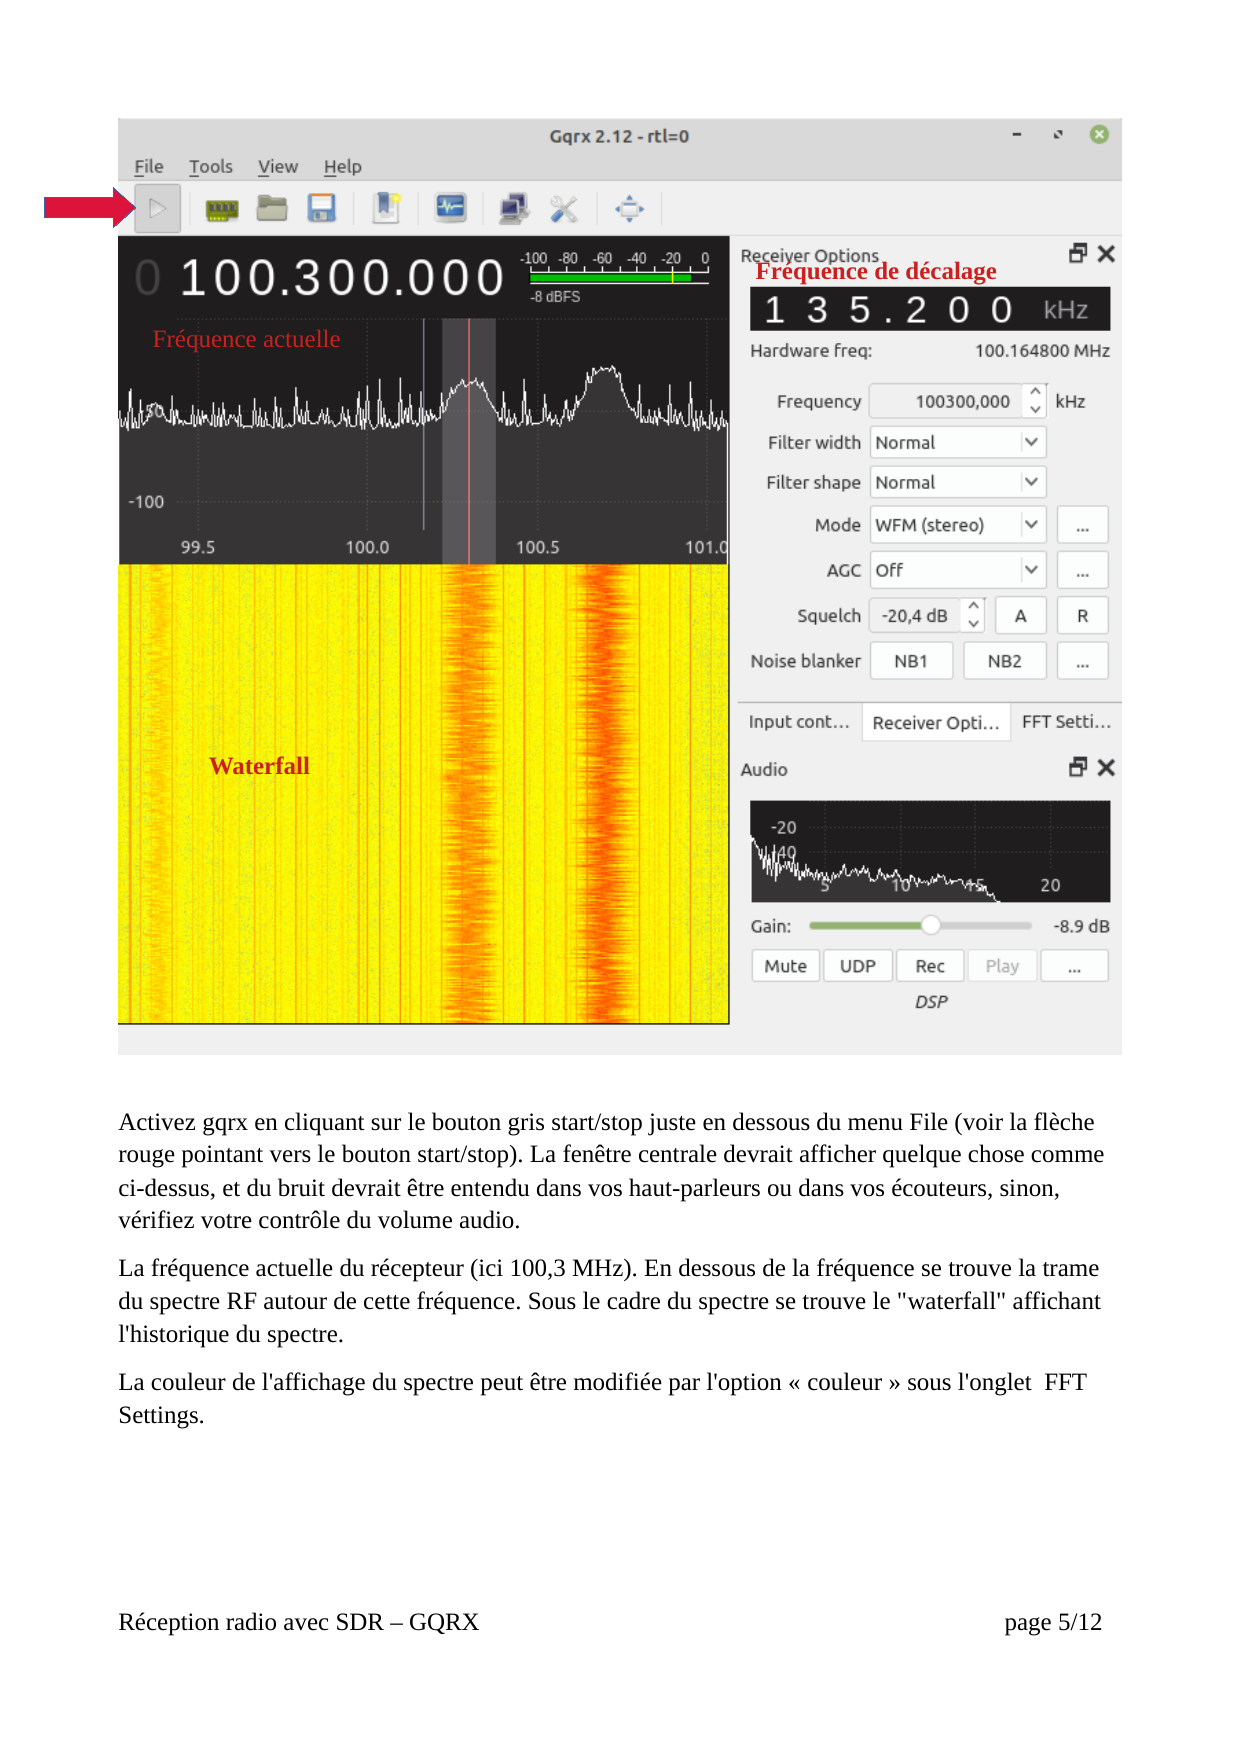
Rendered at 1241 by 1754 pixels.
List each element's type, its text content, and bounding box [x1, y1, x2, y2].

text Activez gqrx en cliquant sur le bouton gris start/stop juste en dessous du menu File (voir la flèche rouge pointant vers le bouton start/stop). La fenêtre centrale devrait afficher quelque chose comme ci-dessus, et du bruit devrait être entendu dans vos haut-parleurs ou dans vos écouteurs, sinon, vérifiez votre contrôle du volume audio. [118, 1107, 1122, 1234]
text La couleur de l'affichage du spectre peut être modifiée par l'option « couleur » sous l'onglet FFT Settings. [118, 1367, 1122, 1429]
text La fréquence actuelle du récepteur (ici 100,3 MHz). En dessous de la fréquence se trouve la trame du spectre RF autour de cette fréquence. Sous le cadre du spectre se trouve le "waterfall" affichant l'historique du spectre. [118, 1253, 1122, 1348]
picture [118, 118, 1123, 1055]
